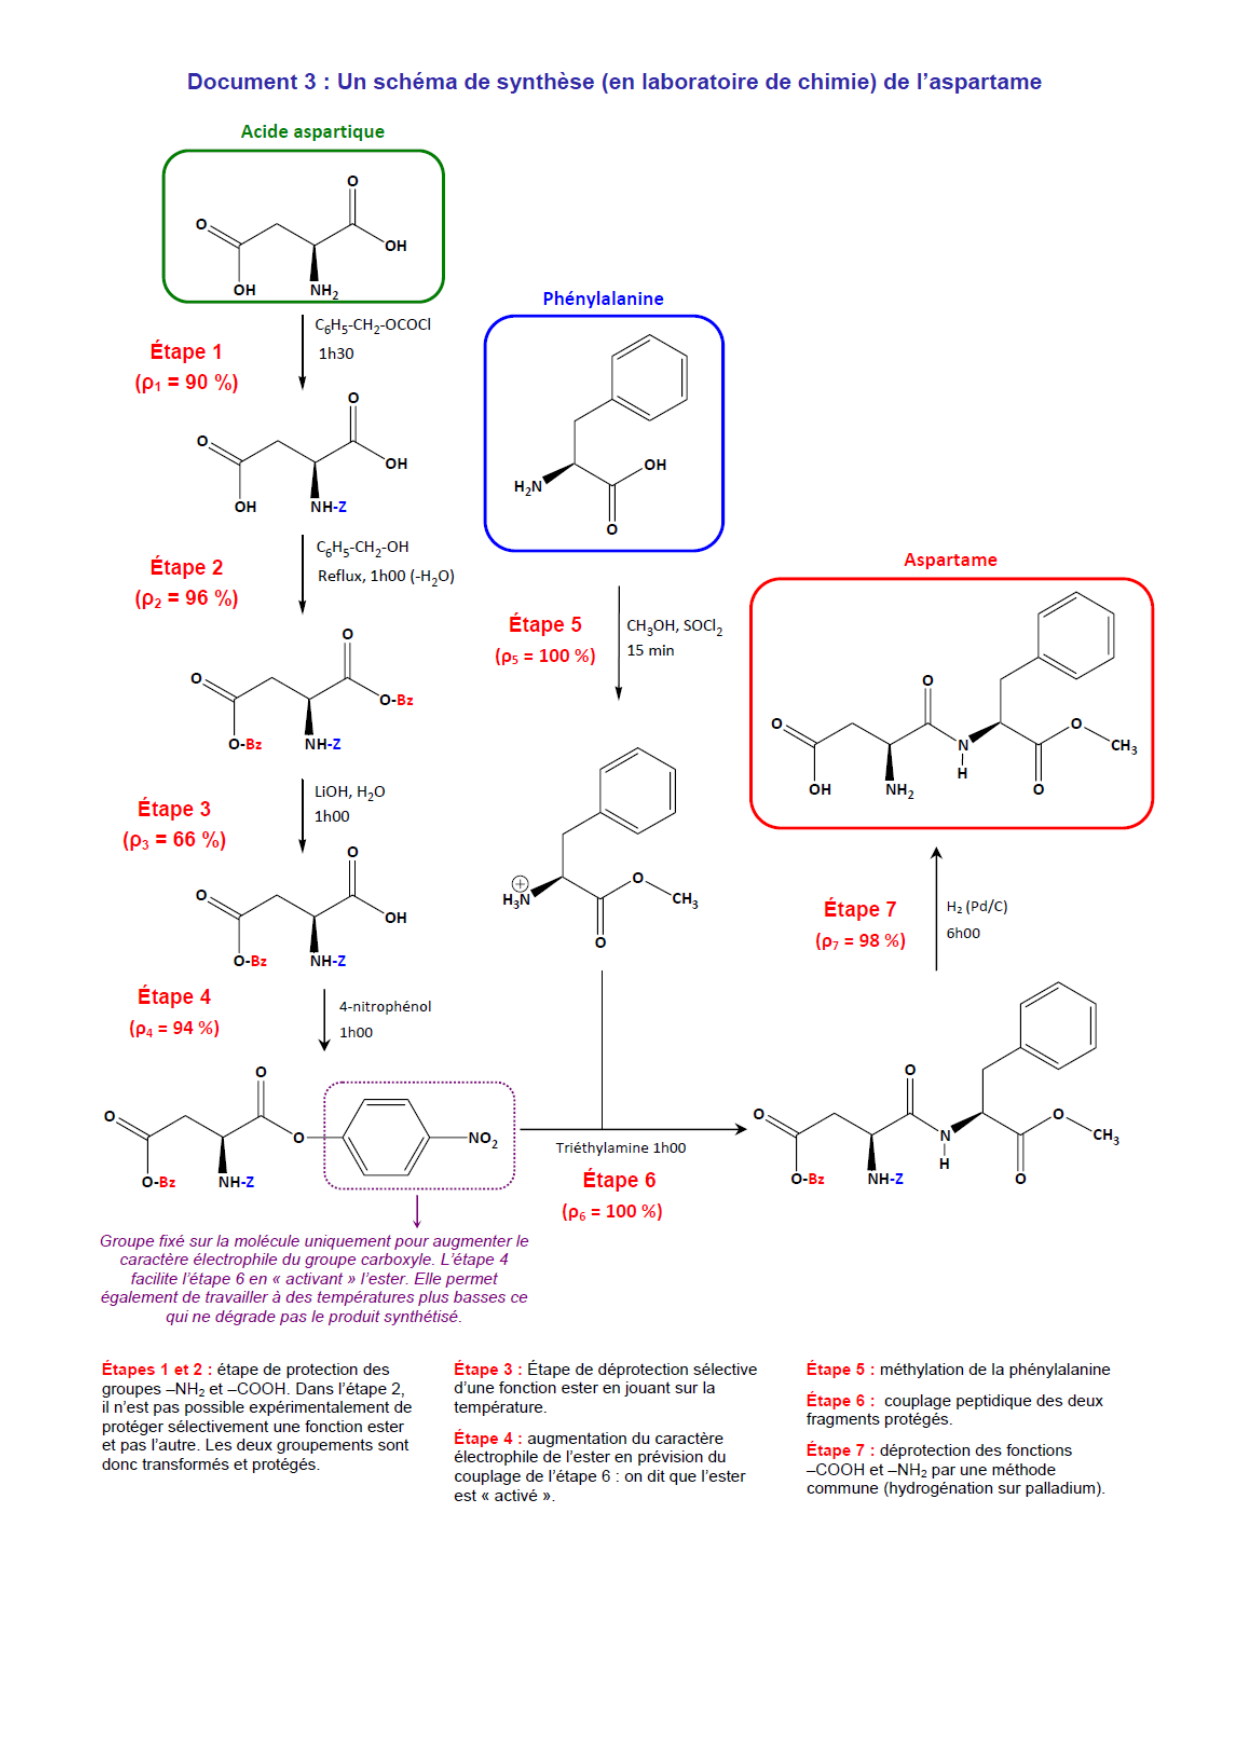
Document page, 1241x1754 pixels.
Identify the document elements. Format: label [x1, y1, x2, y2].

picture [88, 59, 1167, 1526]
